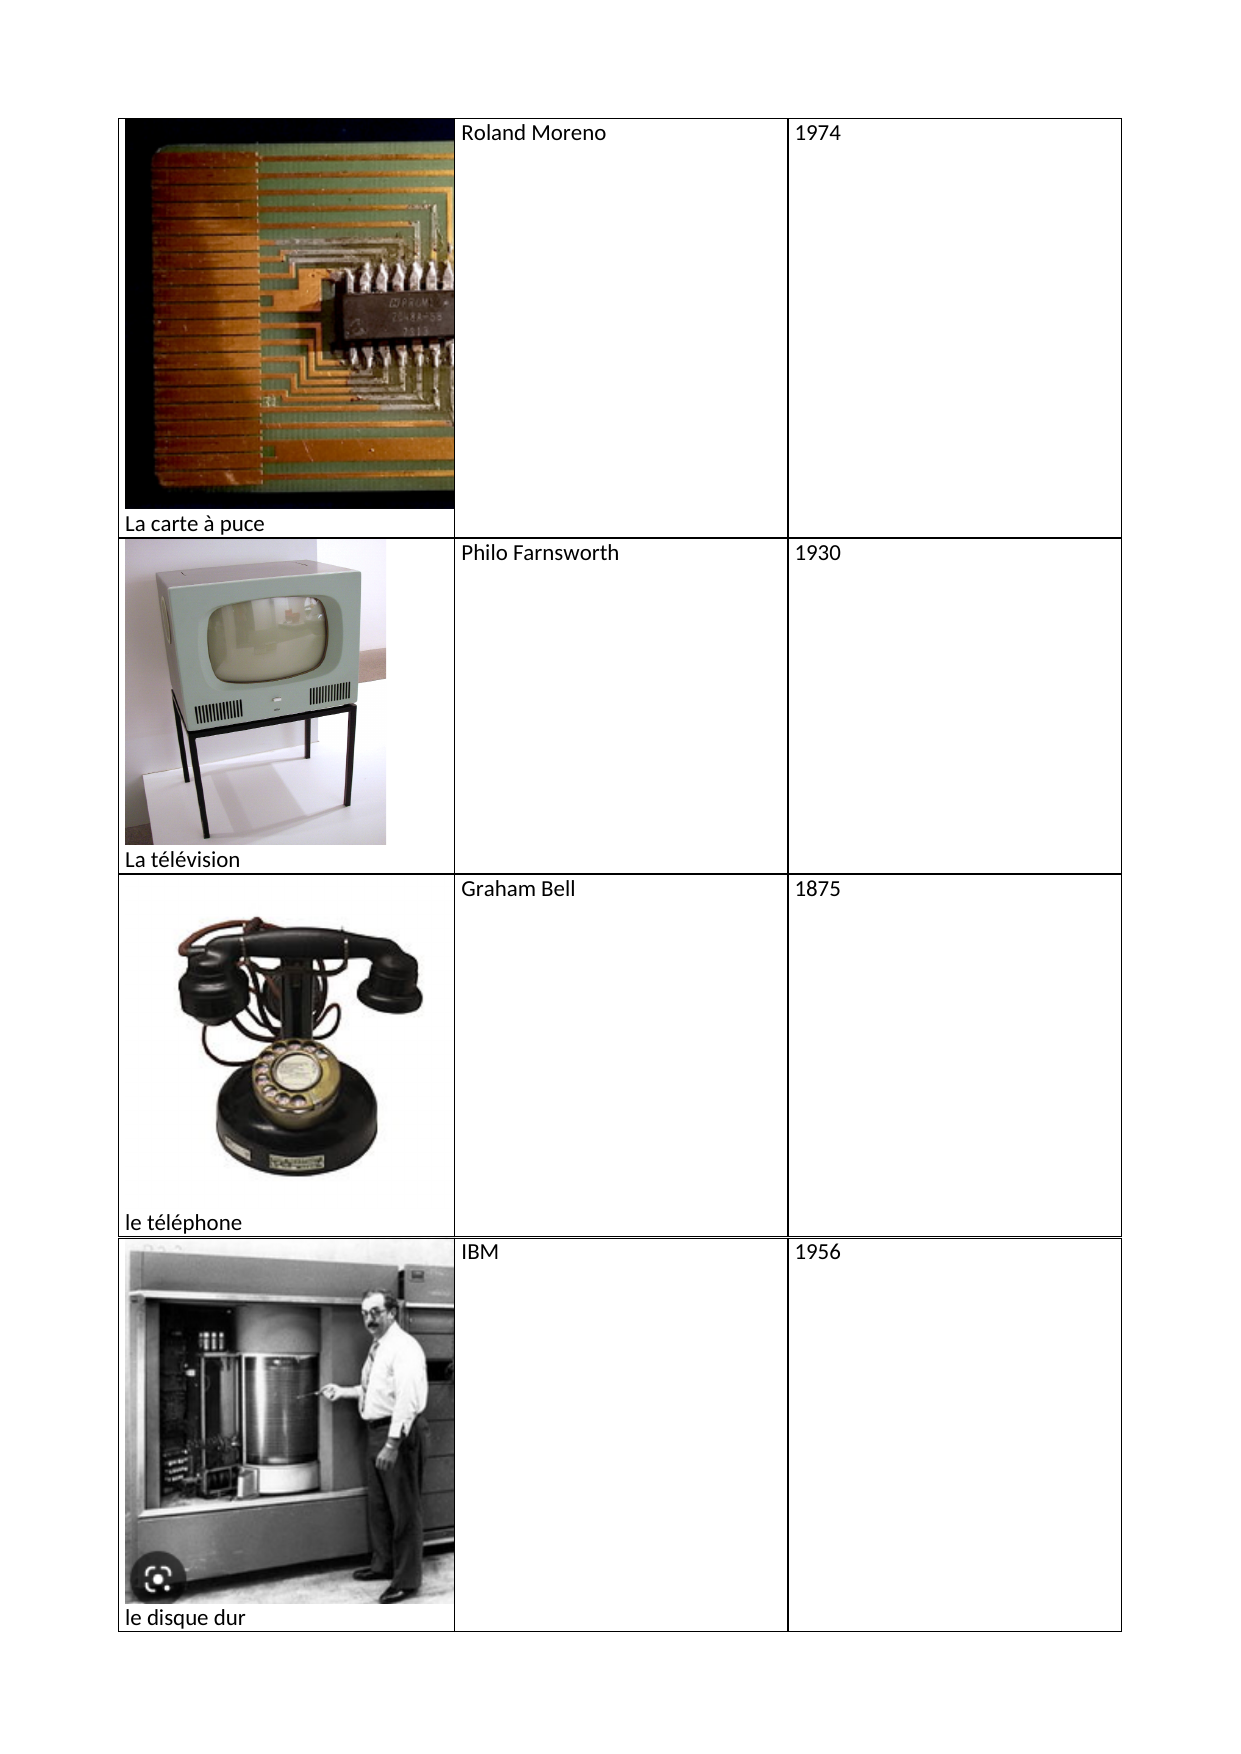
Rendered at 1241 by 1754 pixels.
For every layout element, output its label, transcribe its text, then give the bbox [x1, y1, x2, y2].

table_cell Roland Moreno [455, 119, 787, 537]
table_cell La carte à puce [119, 119, 454, 537]
table_cell Philo Farnsworth [455, 539, 787, 873]
table_cell La télévision [119, 539, 454, 873]
table_cell 1956 [789, 1239, 1121, 1631]
table_cell 1974 [789, 119, 1121, 537]
table_cell 1875 [789, 875, 1121, 1236]
table_cell le disque dur [119, 1239, 454, 1631]
table_cell Graham Bell [455, 875, 787, 1236]
table_cell 1930 [789, 539, 1121, 873]
table_cell le téléphone [119, 875, 454, 1236]
table_cell IBM [455, 1239, 787, 1631]
